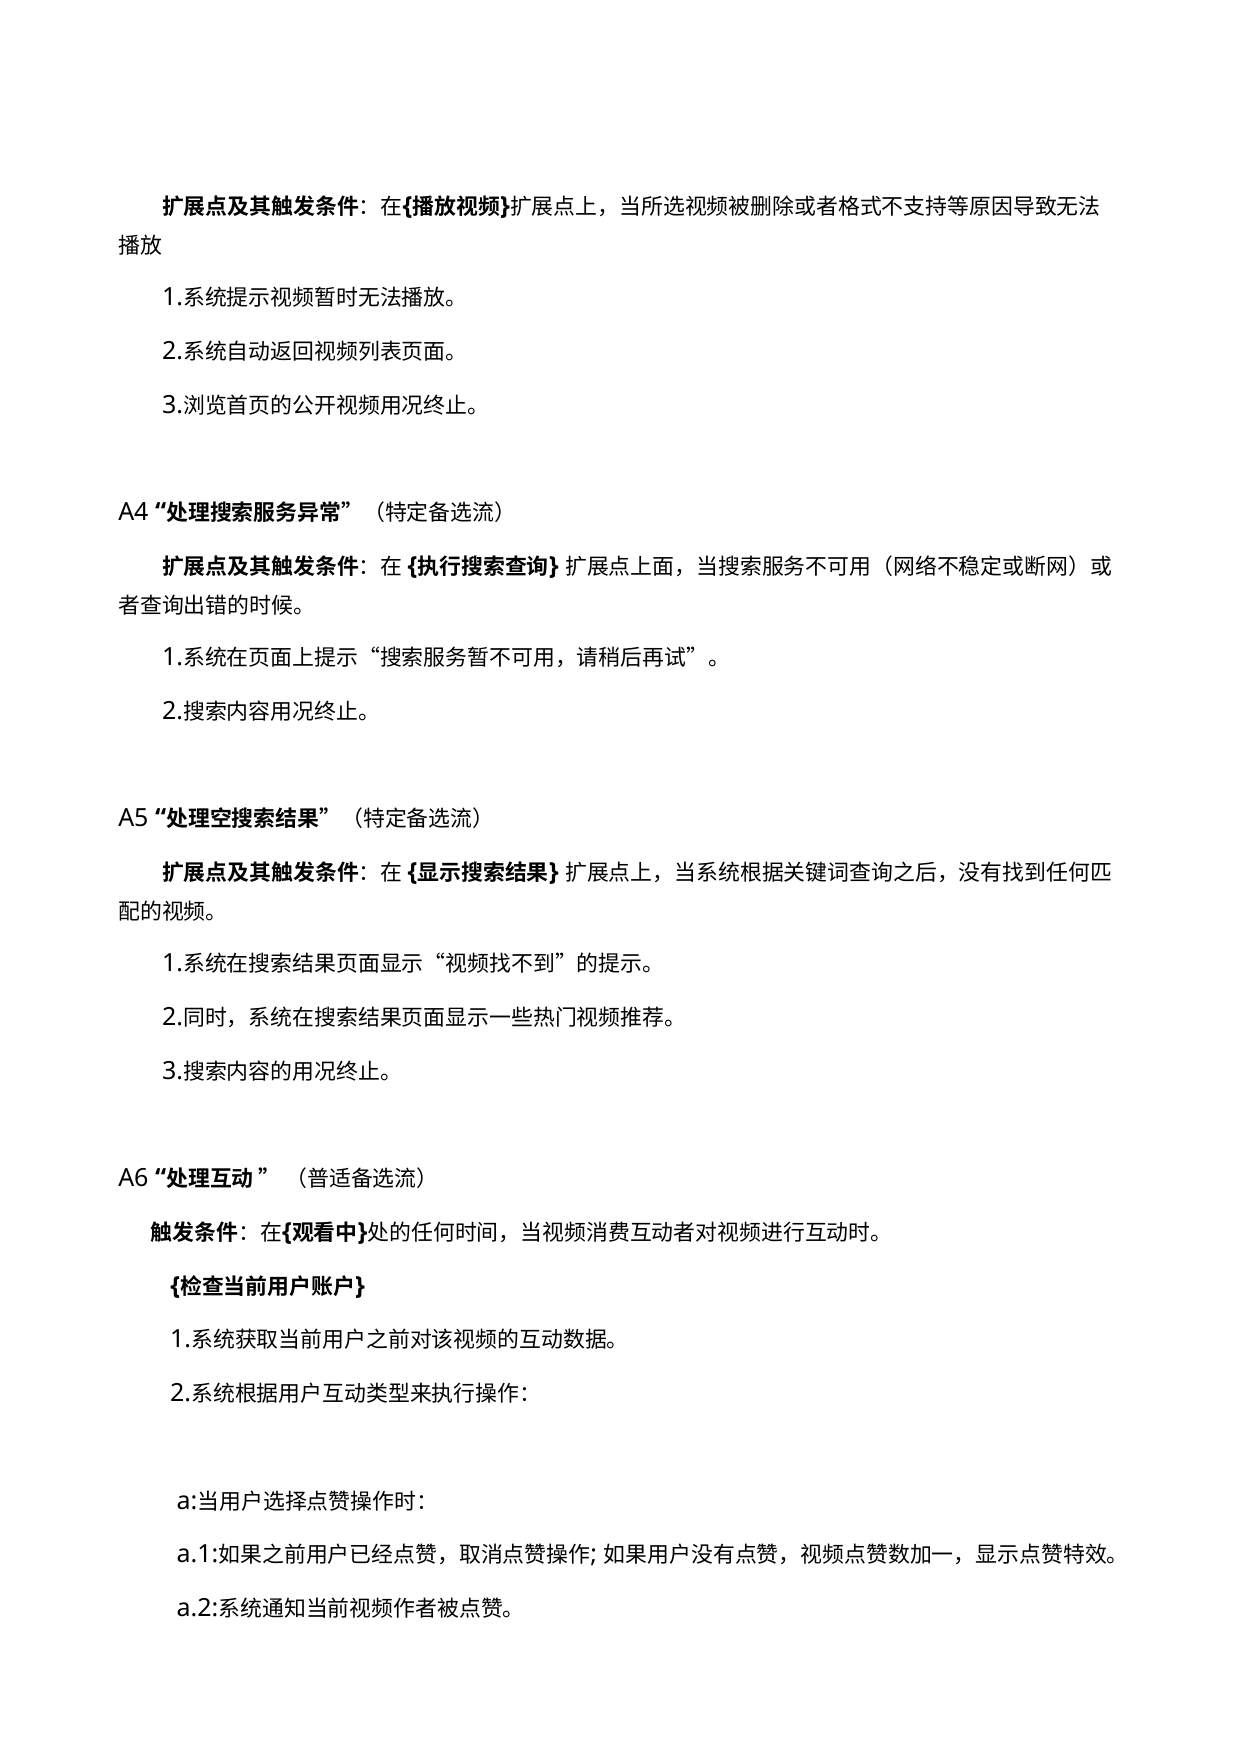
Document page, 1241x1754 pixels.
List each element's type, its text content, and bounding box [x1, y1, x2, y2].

text 扩展点及其触发条件：在 {执行搜索查询} 扩展点上面，当搜索服务不可用（网络不稳定或断网）或者查询出错的时候。 [118, 547, 1122, 619]
text 1.系统在页面上提示“搜索服务暂不可用，请稍后再试”。 [118, 639, 1122, 673]
text a.2:系统通知当前视频作者被点赞。 [118, 1590, 1122, 1624]
text 1.系统在搜索结果页面显示“视频找不到”的提示。 [118, 945, 1122, 979]
text A6 “处理互动 ” （普适备选流） [118, 1160, 1122, 1194]
text 2.搜索内容用况终止。 [118, 692, 1122, 726]
text 扩展点及其触发条件：在 {显示搜索结果} 扩展点上，当系统根据关键词查询之后，没有找到任何匹配的视频。 [118, 854, 1122, 926]
text {检查当前用户账户} [118, 1267, 1122, 1301]
text 2.系统自动返回视频列表页面。 [118, 332, 1122, 367]
text 触发条件：在{观看中}处的任何时间，当视频消费互动者对视频进行互动时。 [118, 1213, 1122, 1248]
text 扩展点及其触发条件：在{播放视频}扩展点上，当所选视频被删除或者格式不支持等原因导致无法播放 [118, 188, 1122, 259]
text 3.浏览首页的公开视频用况终止。 [118, 386, 1122, 420]
text 2.系统根据用户互动类型来执行操作： [118, 1375, 1122, 1409]
text 1.系统提示视频暂时无法播放。 [118, 279, 1122, 313]
text a:当用户选择点赞操作时： [118, 1482, 1122, 1516]
text 2.同时，系统在搜索结果页面显示一些热门视频推荐。 [118, 998, 1122, 1033]
text 1.系统获取当前用户之前对该视频的互动数据。 [118, 1321, 1122, 1355]
text a.1:如果之前用户已经点赞，取消点赞操作; 如果用户没有点赞，视频点赞数加一，显示点赞特效。 [118, 1536, 1122, 1570]
text A5 “处理空搜索结果”（特定备选流） [118, 800, 1122, 834]
text 3.搜索内容的用况终止。 [118, 1052, 1122, 1086]
text A4 “处理搜索服务异常”（特定备选流） [118, 494, 1122, 528]
